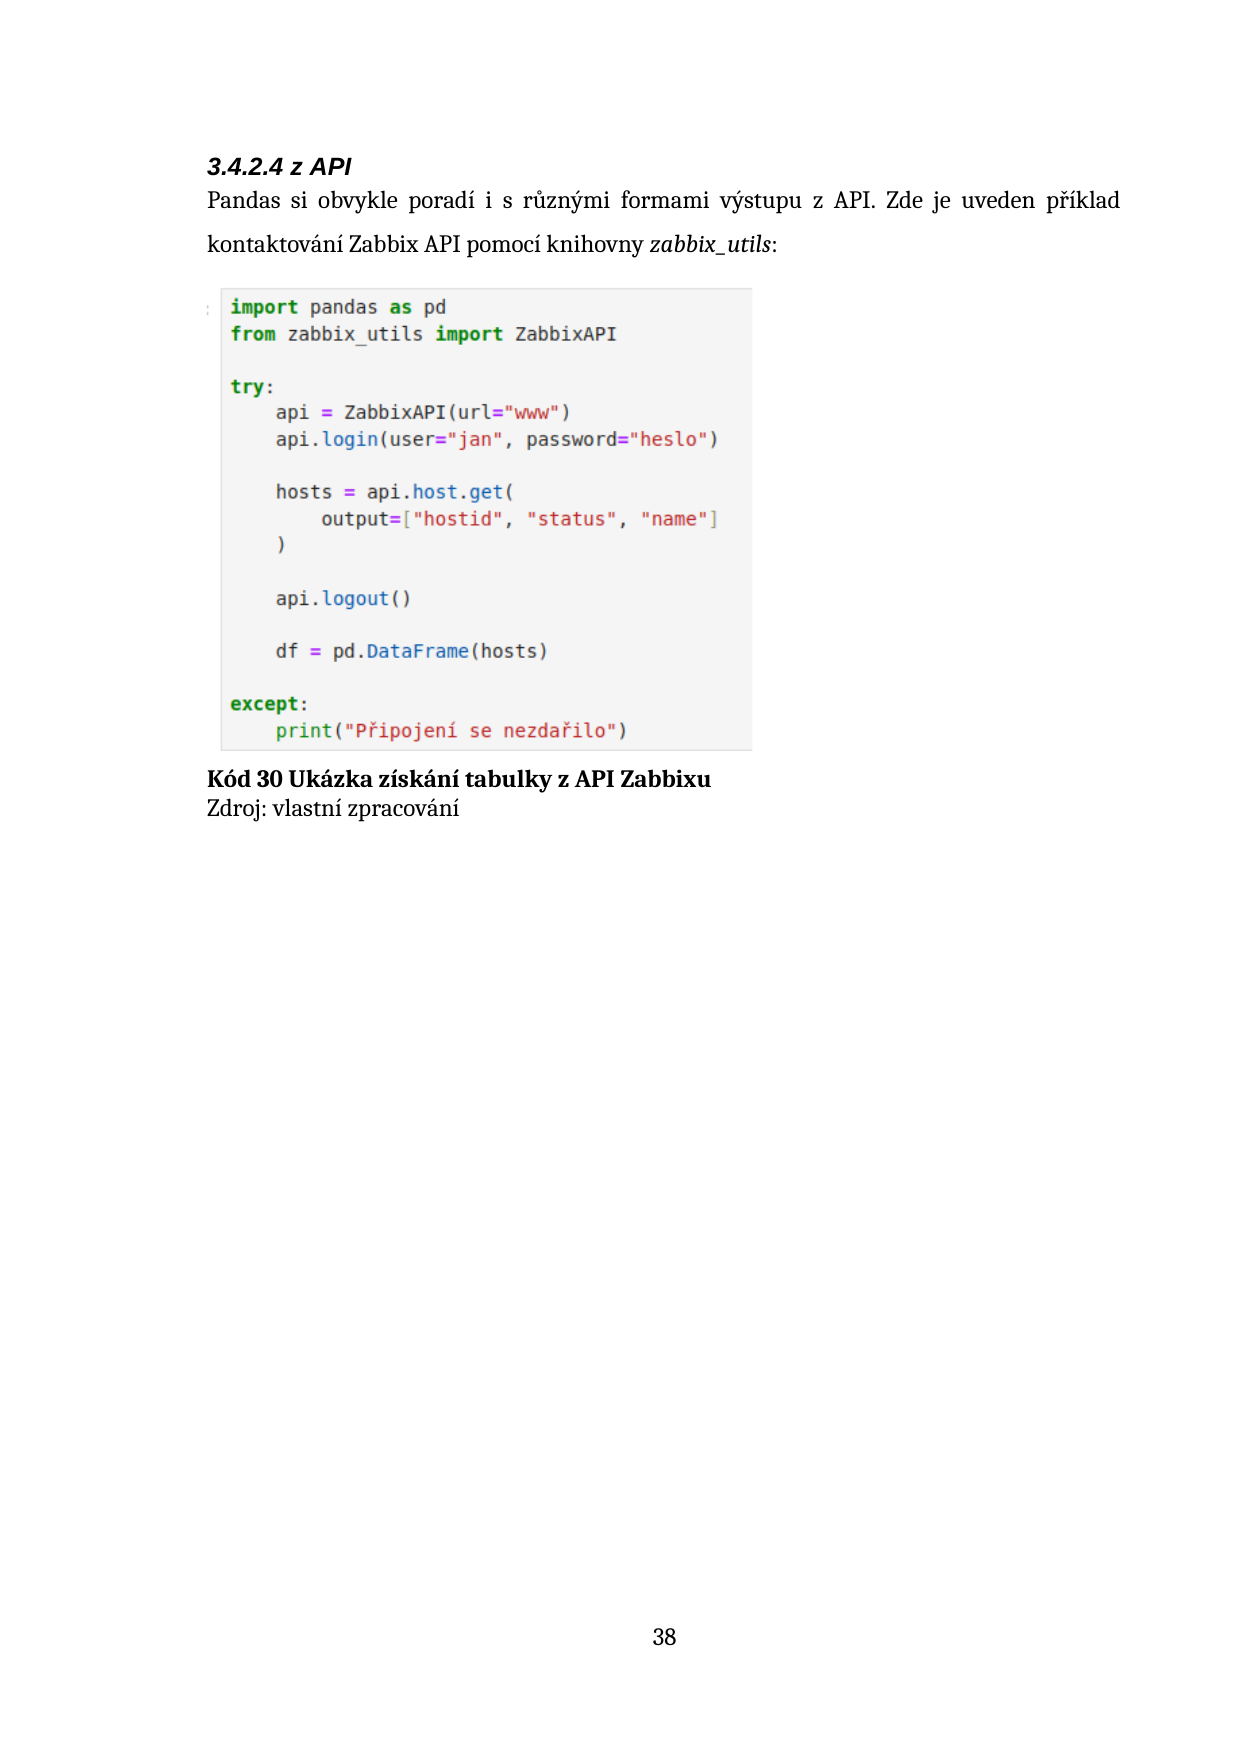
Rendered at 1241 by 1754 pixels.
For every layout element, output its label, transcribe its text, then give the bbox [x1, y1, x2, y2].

subtitle 3.4.2.4 z API [207, 151, 1122, 180]
picture [206, 272, 753, 751]
text Zdroj: vlastní zpracování [207, 794, 1122, 823]
text Pandas si obvykle poradí i s různými formami výstupu z API. Zde je uveden příklad kontaktování Zabbix API pomocí knihovny zabbix_utils: [207, 186, 1122, 258]
title Kód 30 Ukázka získání tabulky z API Zabbixu [207, 765, 1122, 794]
